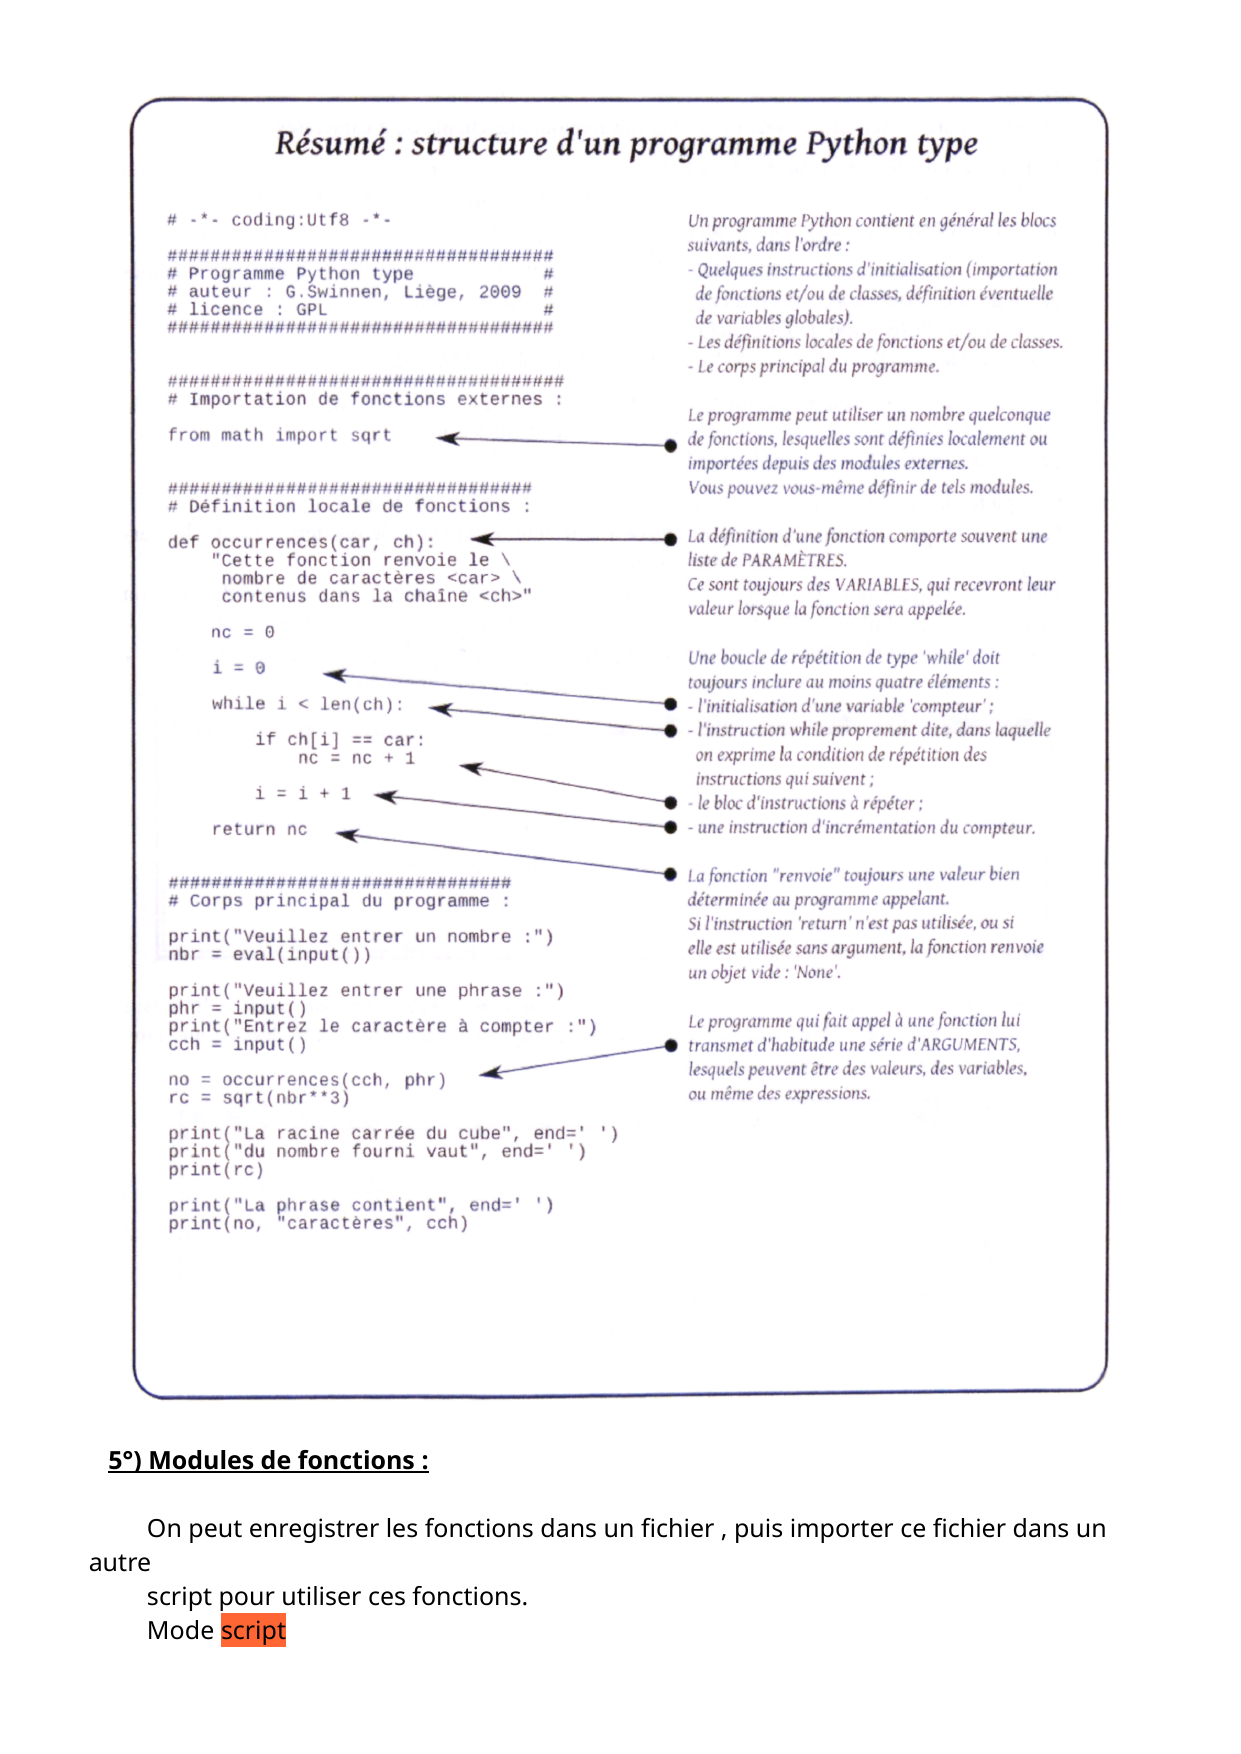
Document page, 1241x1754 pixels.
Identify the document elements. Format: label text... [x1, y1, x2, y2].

text 5°) Modules de fonctions : [88, 1443, 1152, 1477]
text Mode script [88, 1613, 1152, 1647]
picture [121, 88, 1125, 1409]
text script pour utiliser ces fonctions. [88, 1579, 1152, 1613]
text On peut enregistrer les fonctions dans un fichier , puis importer ce fichier dans un autre [88, 1511, 1152, 1579]
